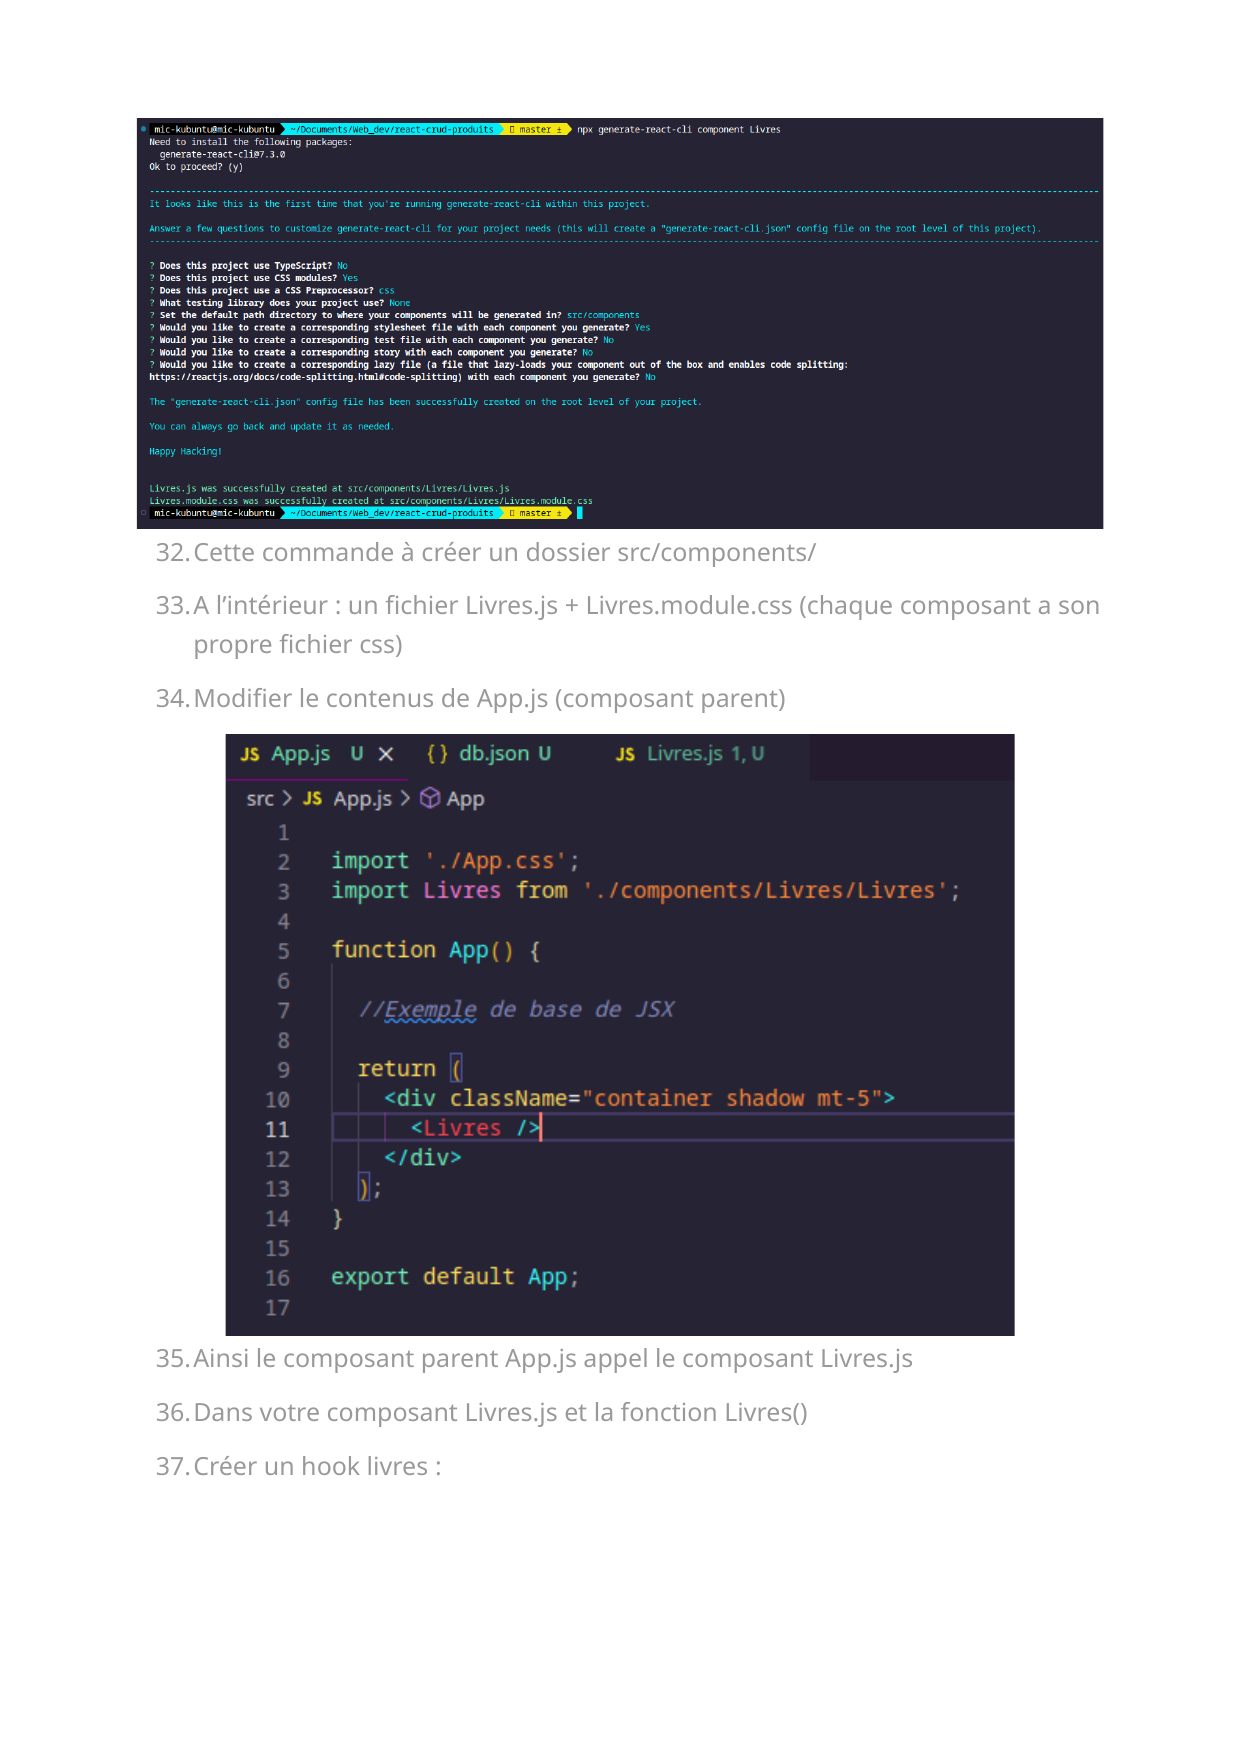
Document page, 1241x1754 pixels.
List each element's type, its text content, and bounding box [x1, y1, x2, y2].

list Ainsi le composant parent App.js appel le composant Livres.js [156, 734, 1122, 1375]
picture [225, 734, 1015, 1336]
list Cette commande à créer un dossier src/components/ [156, 118, 1122, 568]
list A l’intérieur : un fichier Livres.js + Livres.module.css (chaque composant a son propre fichier css) [156, 588, 1122, 661]
picture [136, 118, 1104, 529]
list Dans votre composant Livres.js et la fonction Livres() [156, 1395, 1122, 1429]
list Créer un hook livres : [156, 1449, 1122, 1483]
list Modifier le contenus de App.js (composant parent) [156, 681, 1122, 715]
